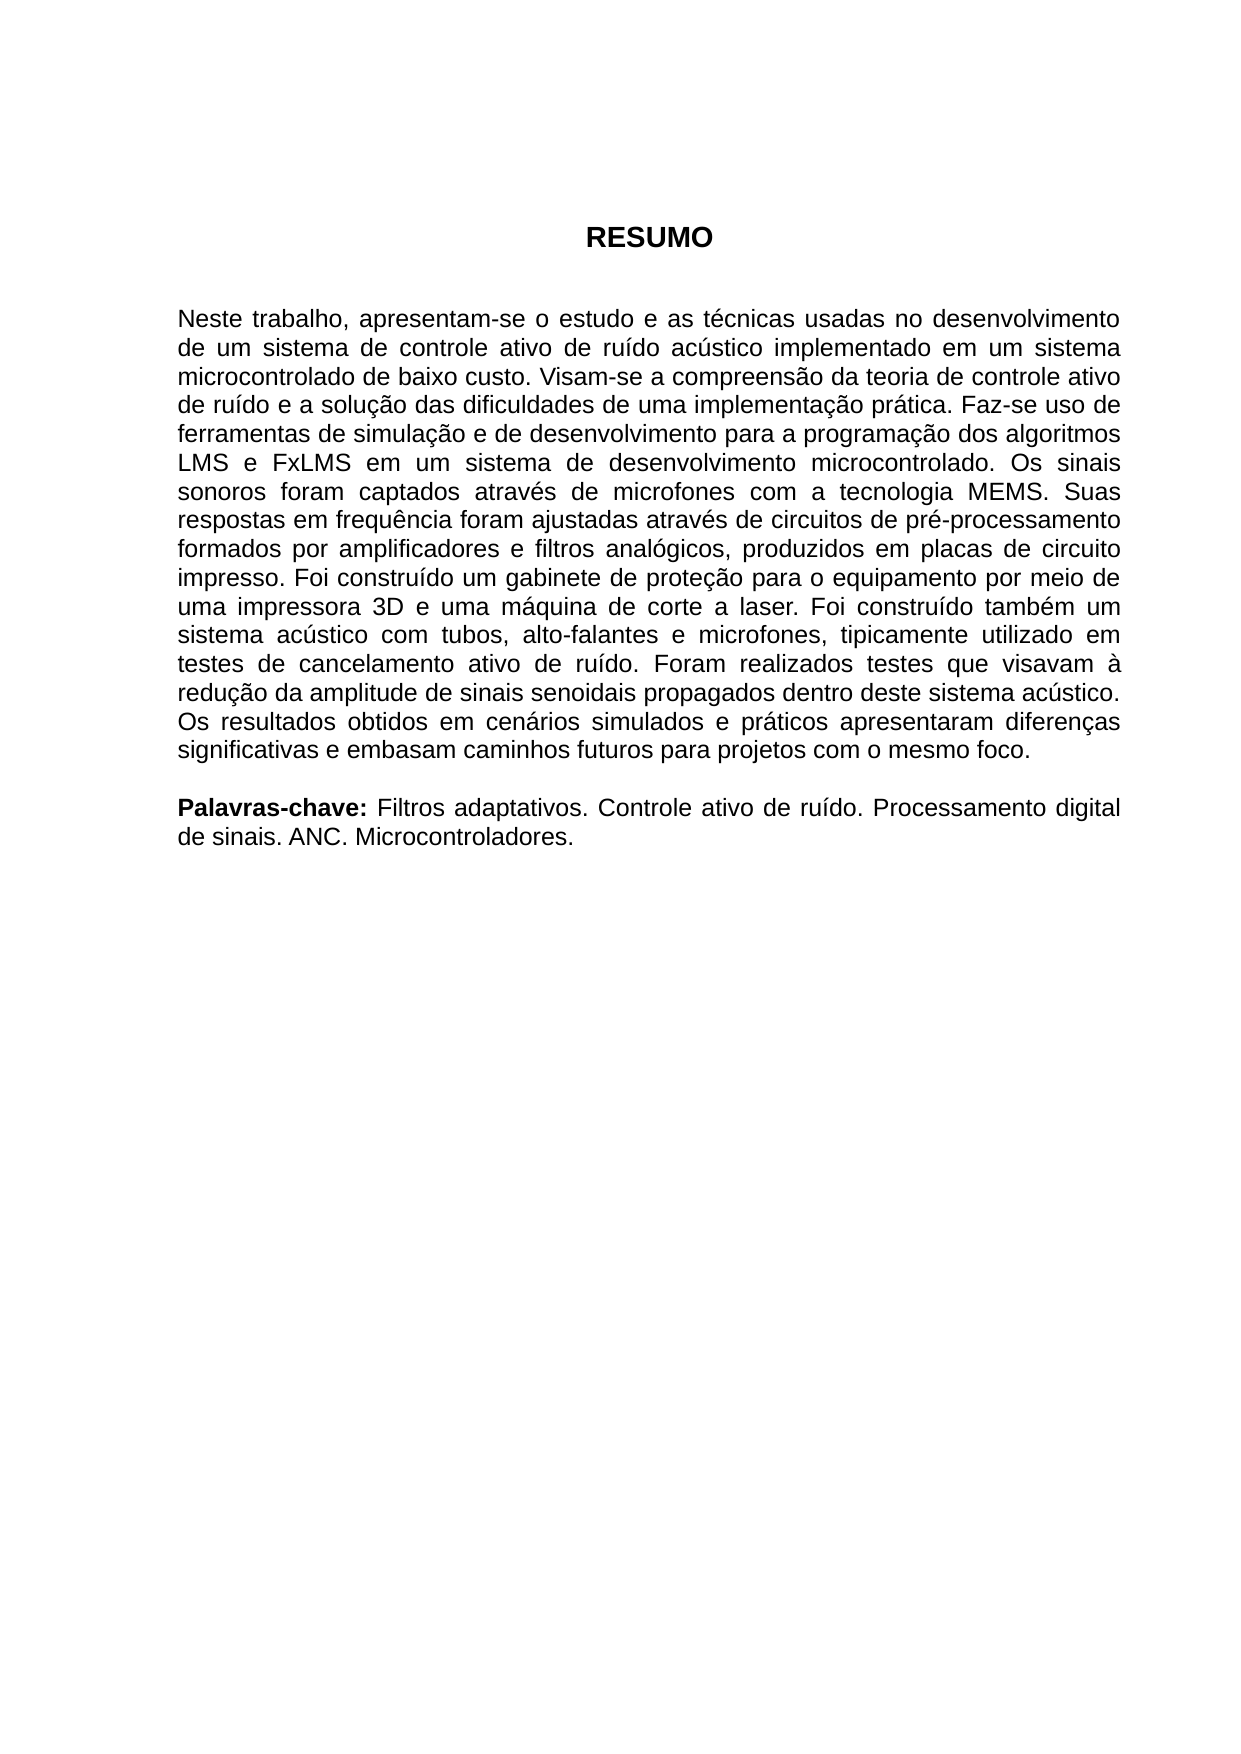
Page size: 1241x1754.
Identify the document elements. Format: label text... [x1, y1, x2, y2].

subtitle RESUMO [177, 220, 1122, 254]
text Neste trabalho, apresentam-se o estudo e as técnicas usadas no desenvolvimento de um sistema de controle ativo de ruído acústico implementado em um sistema microcontrolado de baixo custo. Visam-se a compreensão da teoria de controle ativo de ruído e a solução das dificuldades de uma implementação prática. Faz-se uso de ferramentas de simulação e de desenvolvimento para a programação dos algoritmos LMS e FxLMS em um sistema de desenvolvimento microcontrolado. Os sinais sonoros foram captados através de microfones com a tecnologia MEMS. Suas respostas em frequência foram ajustadas através de circuitos de pré-processamento formados por amplificadores e filtros analógicos, produzidos em placas de circuito impresso. Foi construído um gabinete de proteção para o equipamento por meio de uma impressora 3D e uma máquina de corte a laser. Foi construído também um sistema acústico com tubos, alto-falantes e microfones, tipicamente utilizado em testes de cancelamento ativo de ruído. Foram realizados testes que visavam à redução da amplitude de sinais senoidais propagados dentro deste sistema acústico. Os resultados obtidos em cenários simulados e práticos apresentaram diferenças significativas e embasam caminhos futuros para projetos com o mesmo foco. [177, 304, 1122, 764]
text Palavras-chave: Filtros adaptativos. Controle ativo de ruído. Processamento digital de sinais. ANC. Microcontroladores. [177, 793, 1122, 850]
